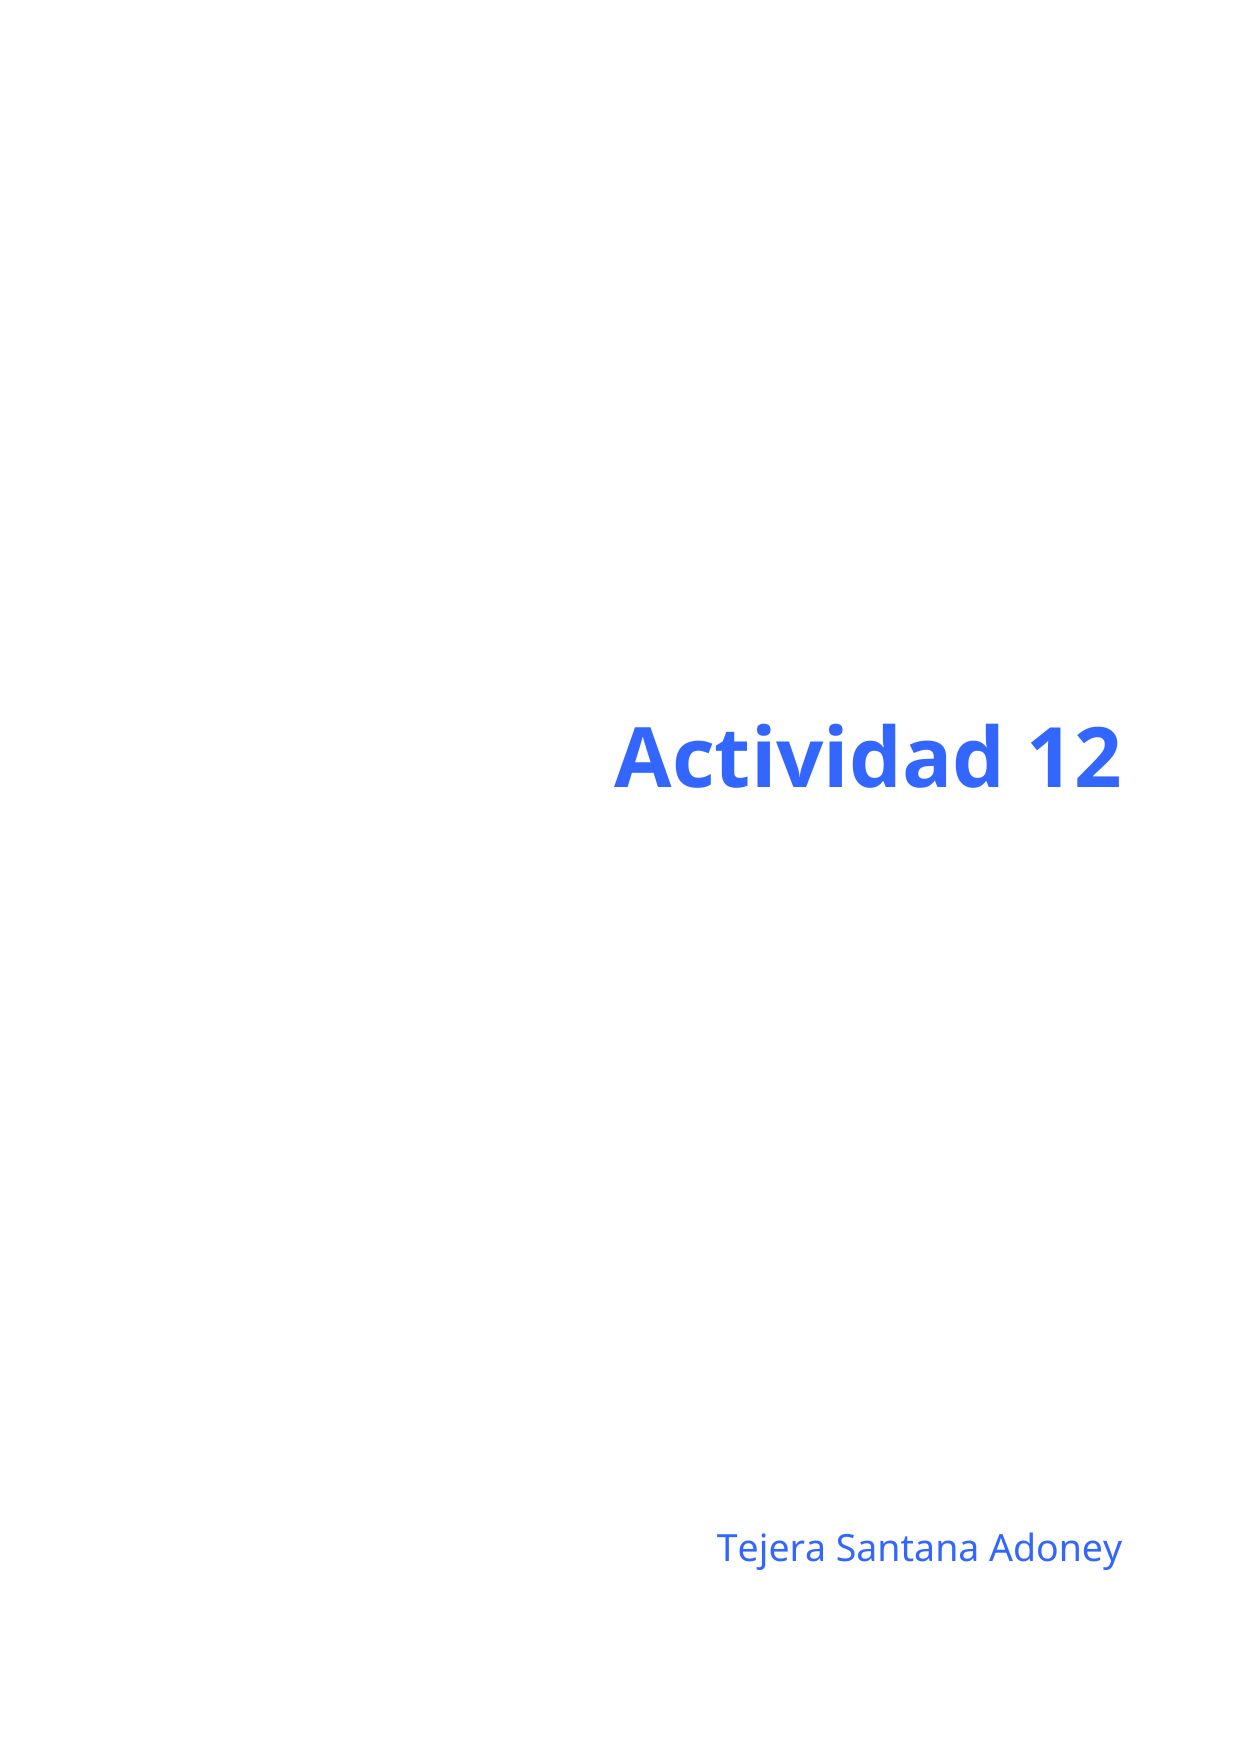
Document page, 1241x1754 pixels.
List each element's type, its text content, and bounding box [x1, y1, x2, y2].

text Actividad 12 [118, 698, 1122, 812]
text Tejera Santana Adoney [118, 1522, 1122, 1573]
